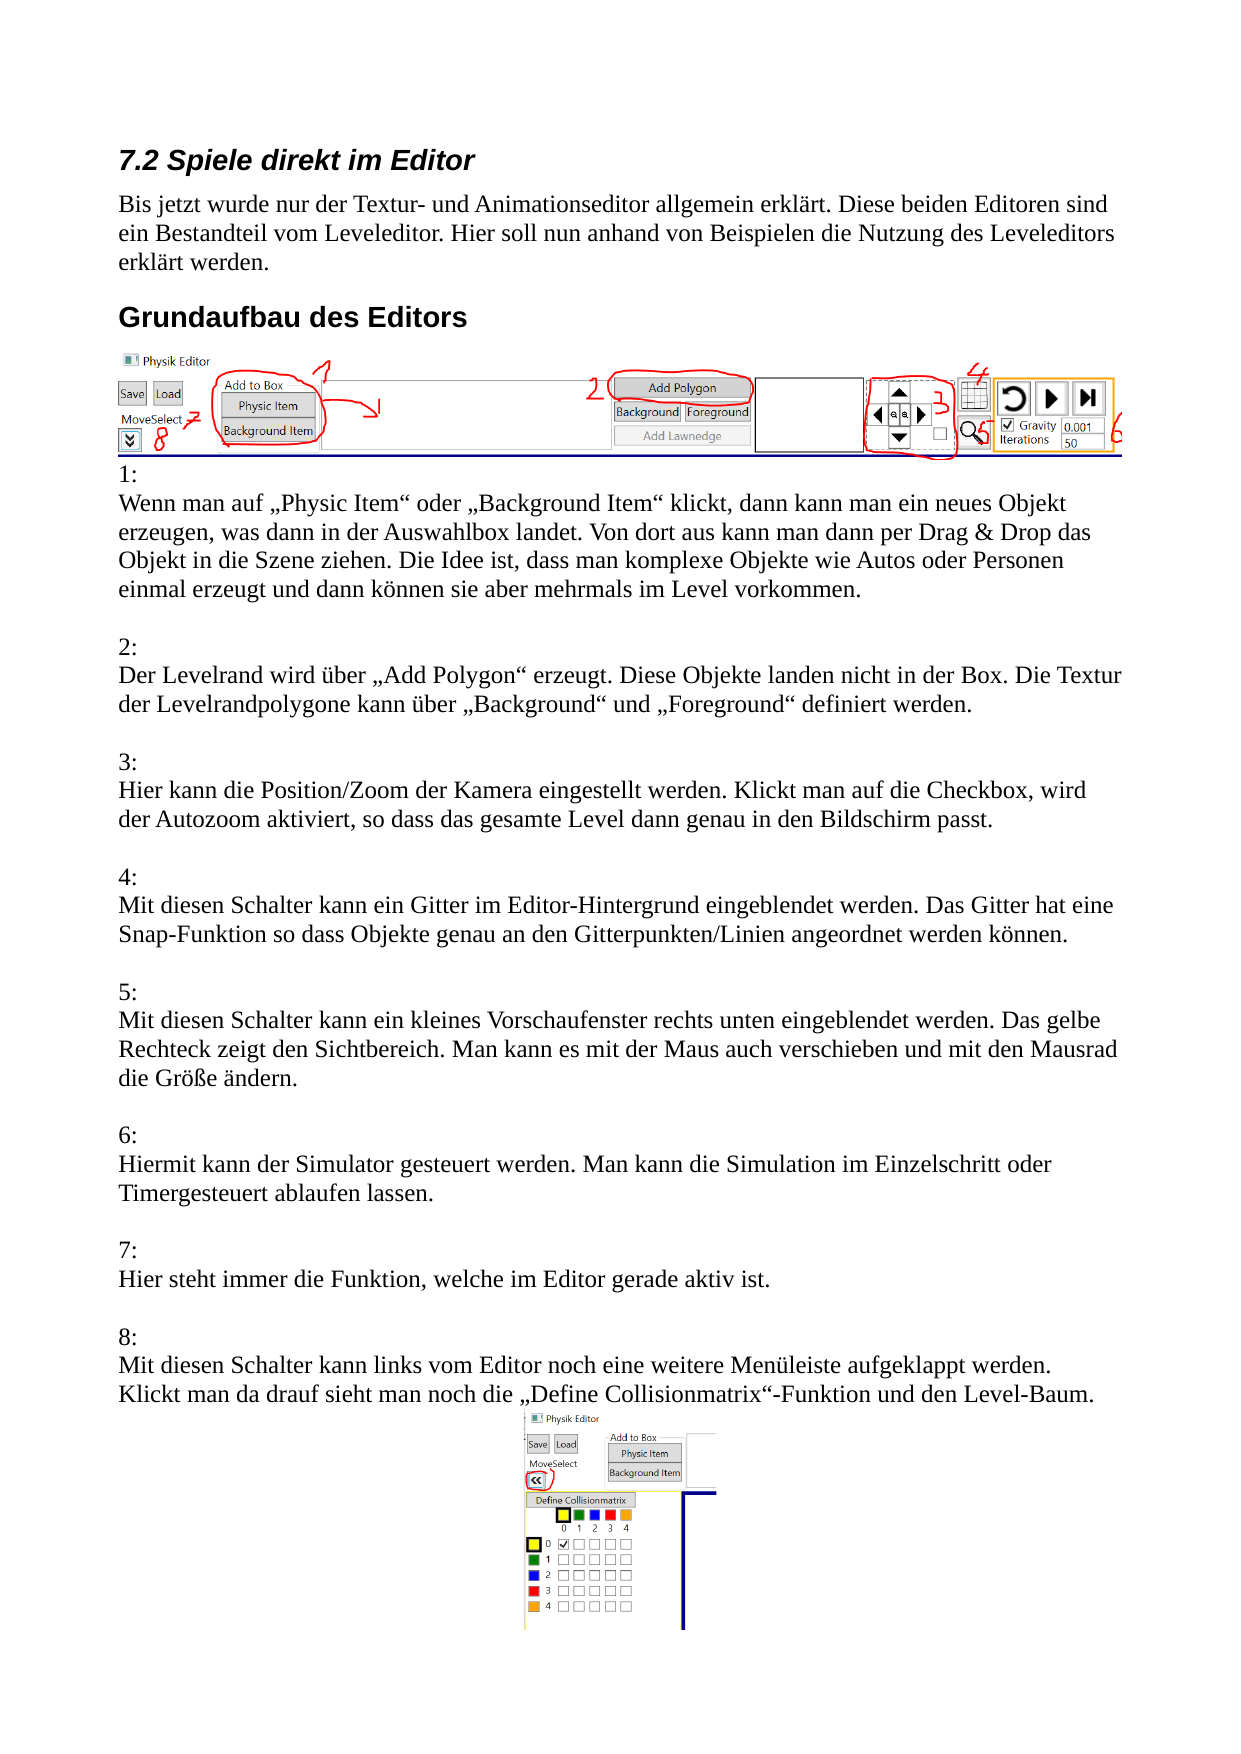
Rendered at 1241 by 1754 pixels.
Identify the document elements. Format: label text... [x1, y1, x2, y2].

text 5: [118, 977, 1122, 1006]
picture [118, 346, 1123, 460]
text Bis jetzt wurde nur der Textur- und Animationseditor allgemein erklärt. Diese beiden Editoren sind ein Bestandteil vom Leveleditor. Hier soll nun anhand von Beispielen die Nutzung des Leveleditors erklärt werden. [118, 189, 1122, 275]
subtitle 7.2 Spiele direkt im Editor [118, 143, 1122, 177]
text Wenn man auf „Physic Item“ oder „Background Item“ klickt, dann kann man ein neues Objekt erzeugen, was dann in der Auswahlbox landet. Von dort aus kann man dann per Drag & Drop das Objekt in die Szene ziehen. Die Idee ist, dass man komplexe Objekte wie Autos oder Personen einmal erzeugt und dann können sie aber mehrmals im Level vorkommen. [118, 488, 1122, 603]
text Hier steht immer die Funktion, welche im Editor gerade aktiv ist. [118, 1264, 1122, 1293]
text Mit diesen Schalter kann links vom Editor noch eine weitere Menüleiste aufgeklappt werden. [118, 1351, 1122, 1379]
subtitle Grundaufbau des Editors [118, 300, 1122, 334]
text Mit diesen Schalter kann ein Gitter im Editor-Hintergrund eingeblendet werden. Das Gitter hat eine Snap-Funktion so dass Objekte genau an den Gitterpunkten/Linien angeordnet werden können. [118, 891, 1122, 948]
text Hiermit kann der Simulator gesteuert werden. Man kann die Simulation im Einzelschritt oder Timergesteuert ablaufen lassen. [118, 1149, 1122, 1207]
text 6: [118, 1121, 1122, 1149]
text 7: [118, 1236, 1122, 1264]
text Mit diesen Schalter kann ein kleines Vorschaufenster rechts unten eingeblendet werden. Das gelbe Rechteck zeigt den Sichtbereich. Man kann es mit der Maus auch verschieben und mit den Mausrad die Größe ändern. [118, 1006, 1122, 1092]
picture [523, 1408, 717, 1630]
text Hier kann die Position/Zoom der Kamera eingestellt werden. Klickt man auf die Checkbox, wird der Autozoom aktiviert, so dass das gesamte Level dann genau in den Bildschirm passt. [118, 776, 1122, 833]
text 2: [118, 632, 1122, 661]
text Der Levelrand wird über „Add Polygon“ erzeugt. Diese Objekte landen nicht in der Box. Die Textur der Levelrandpolygone kann über „Background“ und „Foreground“ definiert werden. [118, 661, 1122, 718]
text Klickt man da drauf sieht man noch die „Define Collisionmatrix“-Funktion und den Level-Baum. [118, 1379, 1122, 1408]
text 8: [118, 1322, 1122, 1351]
text 1: [118, 460, 1122, 488]
text 4: [118, 862, 1122, 891]
text 3: [118, 747, 1122, 776]
